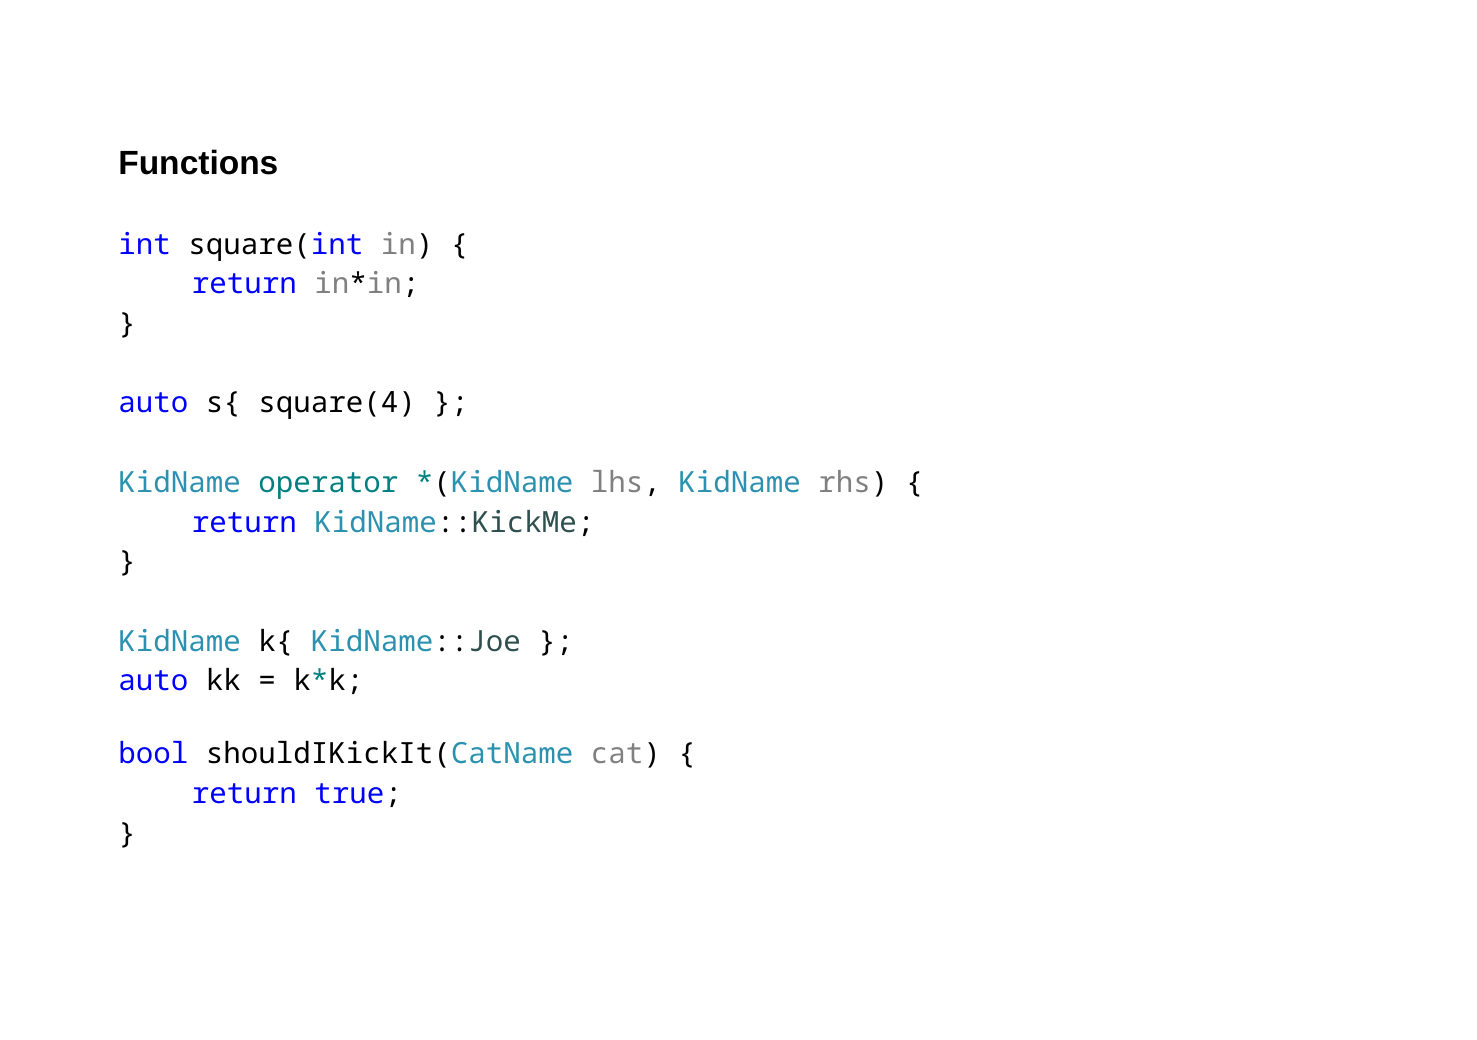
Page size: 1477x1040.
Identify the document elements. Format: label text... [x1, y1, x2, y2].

text } [118, 302, 1358, 342]
text int square(int in) { [118, 223, 1358, 263]
text return true; [118, 772, 1358, 812]
text KidName operator *(KidName lhs, KidName rhs) { [118, 461, 1358, 501]
text KidName k{ KidName::Joe }; [118, 620, 1358, 659]
text auto kk = k*k; [118, 659, 1358, 699]
subtitle Functions [118, 143, 1358, 182]
text } [118, 541, 1358, 580]
text } [118, 812, 1358, 852]
text return KidName::KickMe; [118, 501, 1358, 541]
text bool shouldIKickIt(CatName cat) { [118, 733, 1358, 772]
text auto s{ square(4) }; [118, 382, 1358, 421]
text return in*in; [118, 263, 1358, 302]
